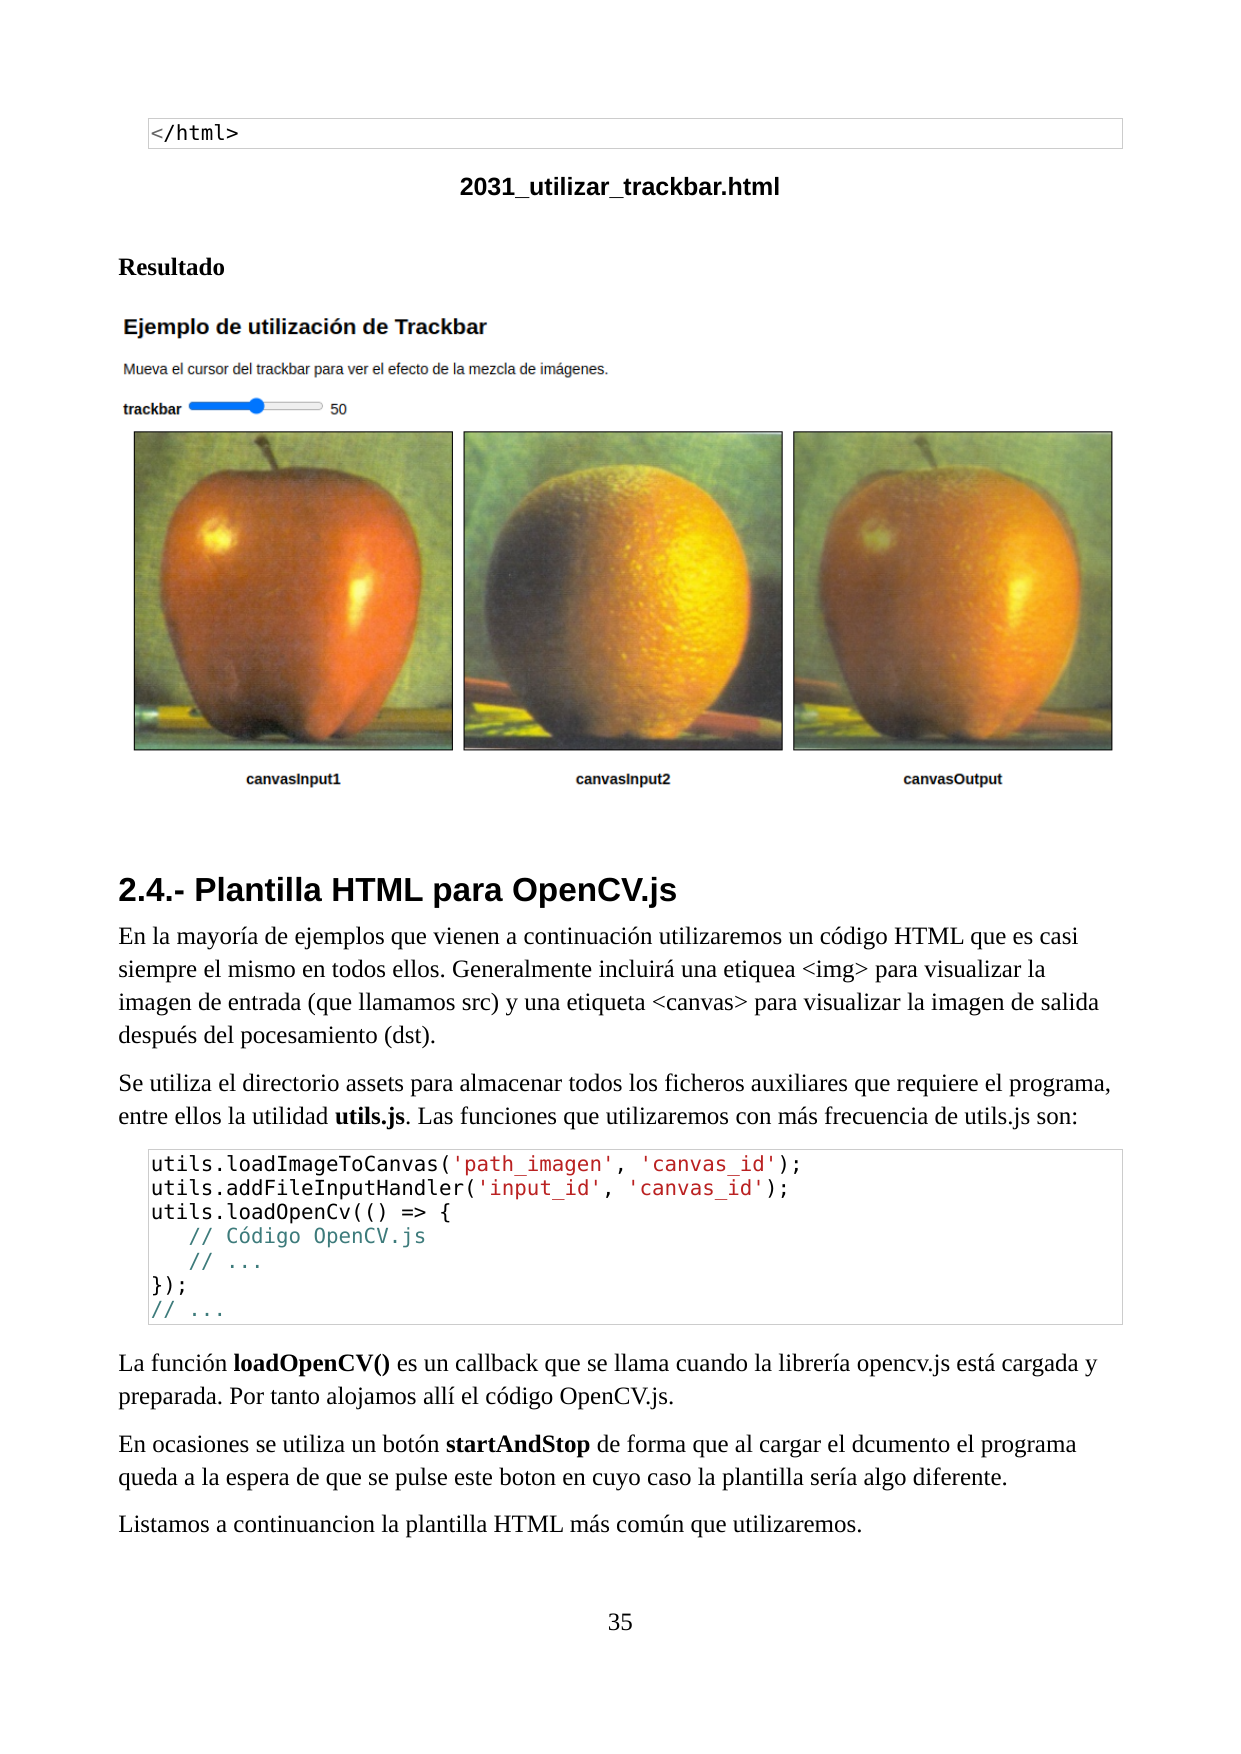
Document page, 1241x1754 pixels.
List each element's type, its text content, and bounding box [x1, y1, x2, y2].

text 2031_utilizar_trackbar.html [118, 172, 1122, 201]
text // ... [149, 1246, 1122, 1270]
text utils.loadOpenCv(() => { [149, 1197, 1122, 1221]
text utils.addFileInputHandler('input_id', 'canvas_id'); [149, 1173, 1122, 1197]
text Resultado [118, 252, 1122, 281]
subtitle Plantilla HTML para OpenCV.js [118, 870, 1122, 909]
text }); [149, 1270, 1122, 1294]
text En ocasiones se utiliza un botón startAndStop de forma que al cargar el dcumento el programa queda a la espera de que se pulse este boton en cuyo caso la plantilla sería algo diferente. [118, 1429, 1122, 1491]
text Se utiliza el directorio assets para almacenar todos los ficheros auxiliares que requiere el programa, entre ellos la utilidad utils.js. Las funciones que utilizaremos con más frecuencia de utils.js son: [118, 1068, 1122, 1130]
text // ... [149, 1294, 1122, 1324]
text La función loadOpenCV() es un callback que se llama cuando la librería opencv.js está cargada y preparada. Por tanto alojamos allí el código OpenCV.js. [118, 1348, 1122, 1410]
text </html> [149, 119, 1122, 148]
text En la mayoría de ejemplos que vienen a continuación utilizaremos un código HTML que es casi siempre el mismo en todos ellos. Generalmente incluirá una etiquea <img> para visualizar la imagen de entrada (que llamamos src) y una etiqueta <canvas> para visualizar la imagen de salida después del pocesamiento (dst). [118, 921, 1122, 1049]
text utils.loadImageToCanvas('path_imagen', 'canvas_id'); [149, 1150, 1122, 1173]
picture [118, 313, 1123, 798]
text Listamos a continuancion la plantilla HTML más común que utilizaremos. [118, 1509, 1122, 1538]
text // Código OpenCV.js [149, 1221, 1122, 1246]
